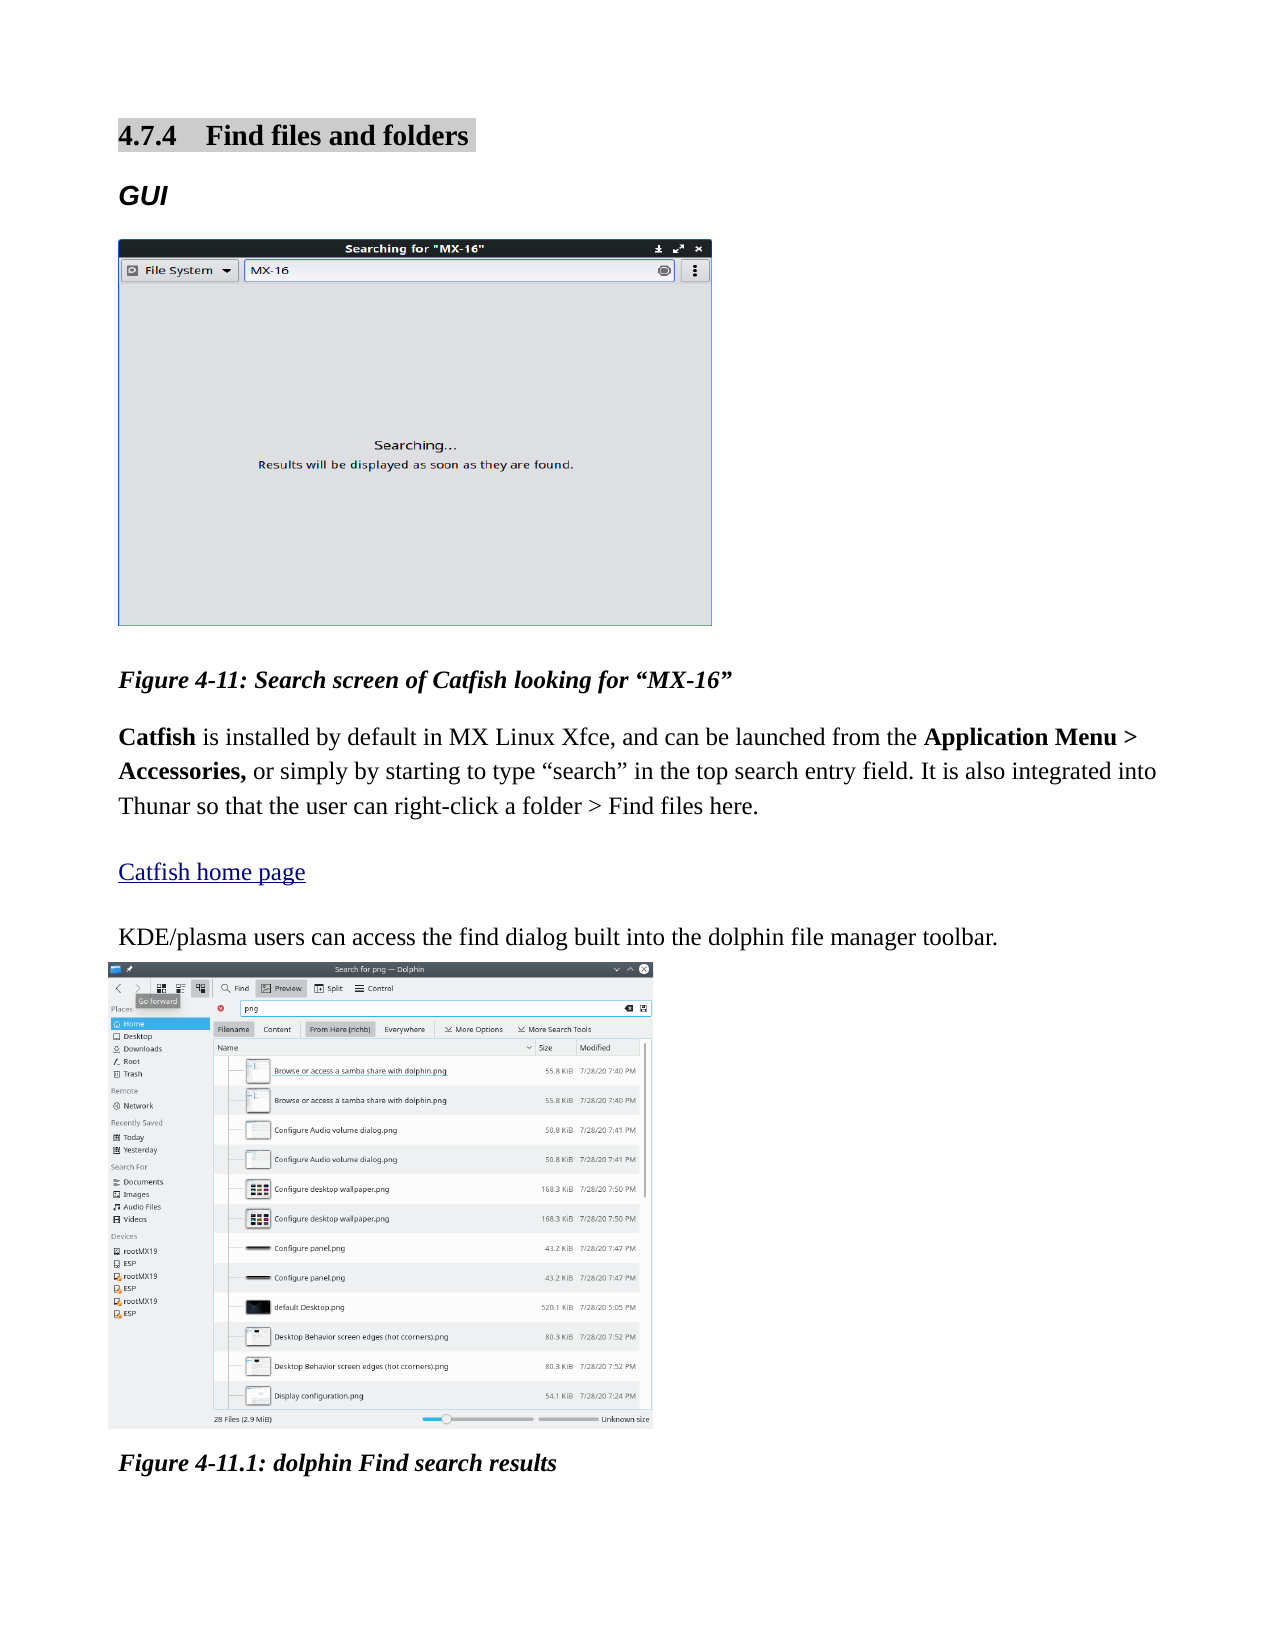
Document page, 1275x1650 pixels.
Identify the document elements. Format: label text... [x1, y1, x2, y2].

text Figure 4-11: Search screen of Catfish looking for “MX-16” [118, 665, 1157, 694]
picture [108, 962, 654, 1429]
text Catfish home page [118, 857, 1157, 885]
subtitle 4.7.4 Find files and folders [118, 118, 1157, 152]
text KDE/plasma users can access the find dialog built into the dolphin file manager toolbar. [118, 922, 1157, 951]
subtitle GUI [118, 180, 1157, 212]
text Figure 4-11.1: dolphin Find search results [118, 1448, 1157, 1477]
text Catfish is installed by default in MX Linux Xfce, and can be launched from the Application Menu > Accessories, or simply by starting to type “search” in the top search entry field. It is also integrated into Thunar so that the user can right-click a folder > Find files here. [118, 722, 1157, 819]
picture [118, 239, 712, 626]
